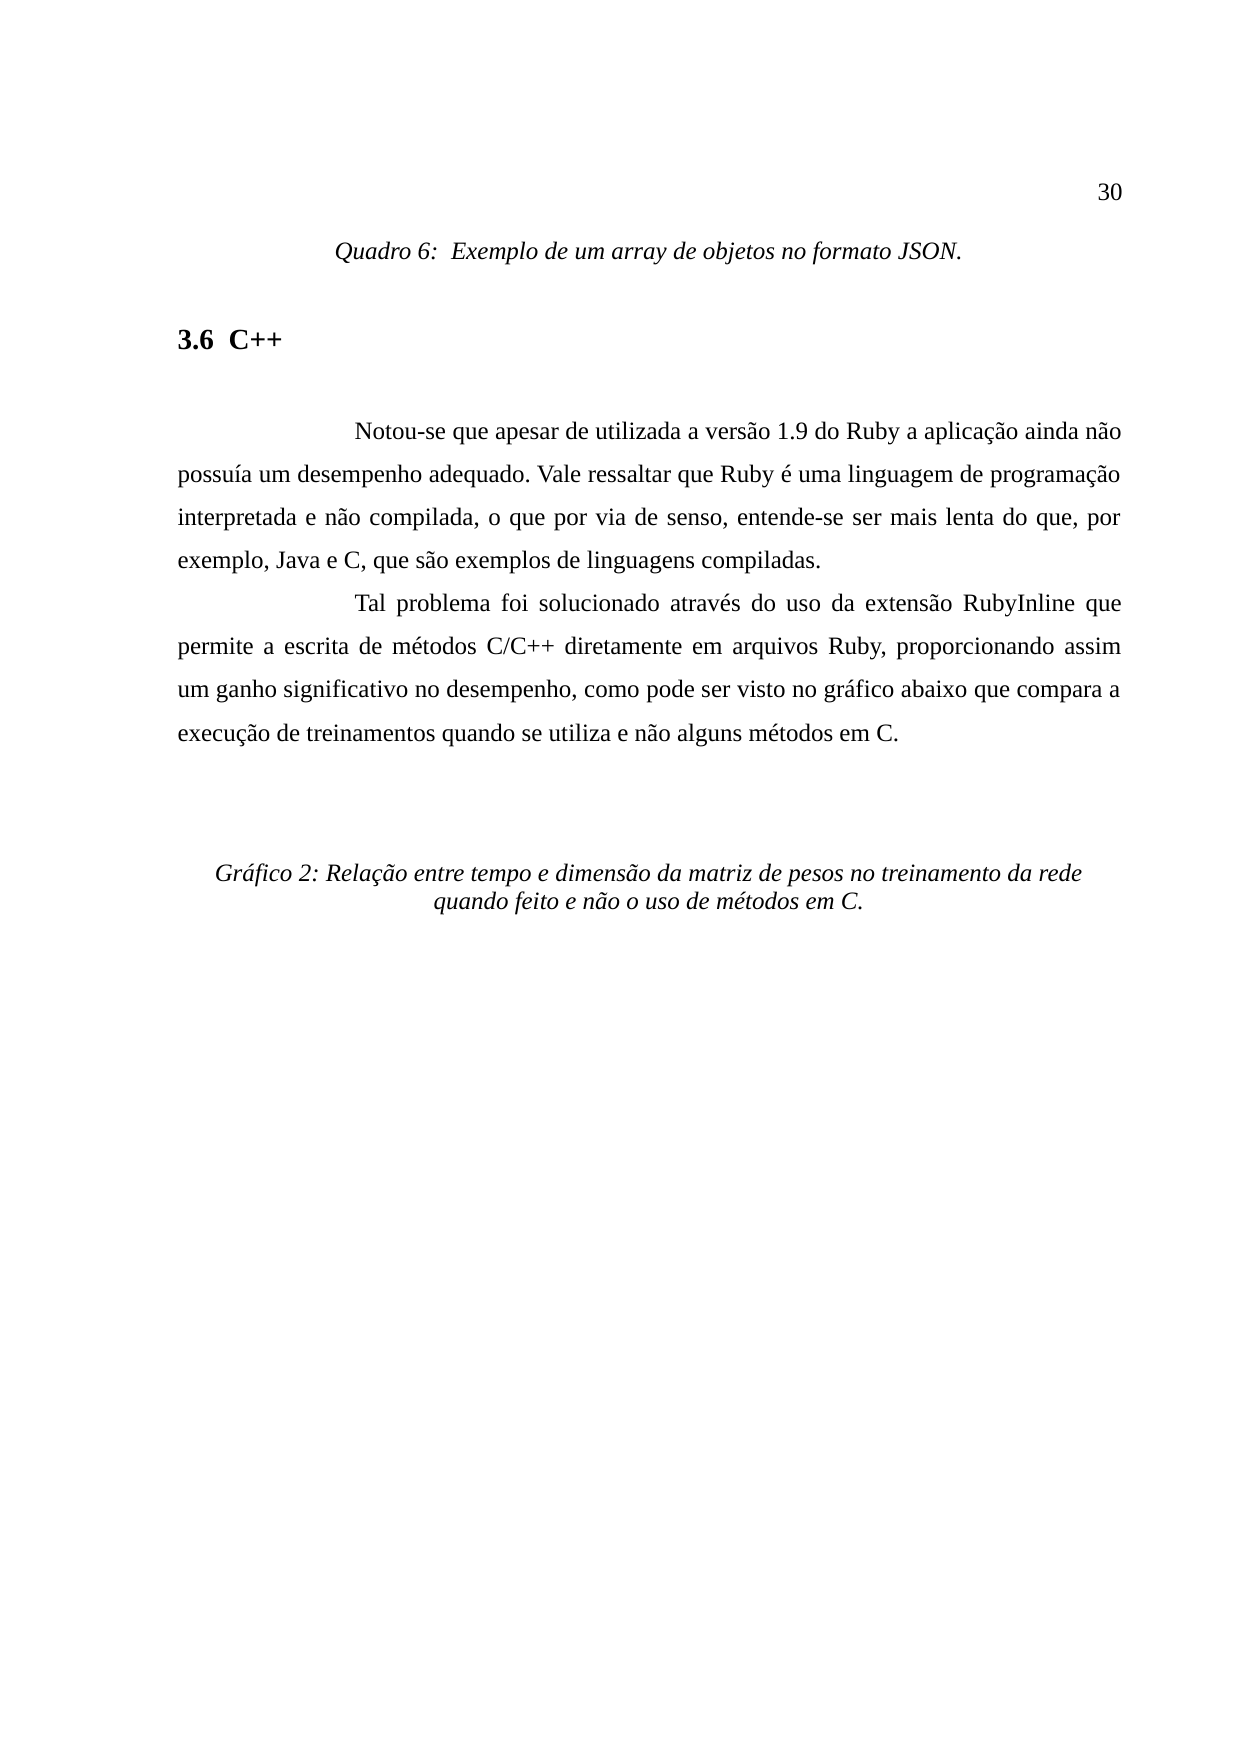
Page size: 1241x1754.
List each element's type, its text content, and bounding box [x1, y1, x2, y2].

text 3.6 C++ [177, 322, 1122, 356]
text Quadro 6: Exemplo de um array de objetos no formato JSON. [177, 236, 1122, 265]
text Notou-se que apesar de utilizada a versão 1.9 do Ruby a aplicação ainda não possuía um desempenho adequado. Vale ressaltar que Ruby é uma linguagem de programação interpretada e não compilada, o que por via de senso, entende-se ser mais lenta do que, por exemplo, Java e C, que são exemplos de linguagens compiladas. [177, 416, 1122, 574]
text Gráfico 2: Relação entre tempo e dimensão da matriz de pesos no treinamento da rede quando feito e não o uso de métodos em C. [177, 858, 1122, 915]
text Tal problema foi solucionado através do uso da extensão RubyInline que permite a escrita de métodos C/C++ diretamente em arquivos Ruby, proporcionando assim um ganho significativo no desempenho, como pode ser visto no gráfico abaixo que compara a execução de treinamentos quando se utiliza e não alguns métodos em C. [177, 588, 1122, 746]
